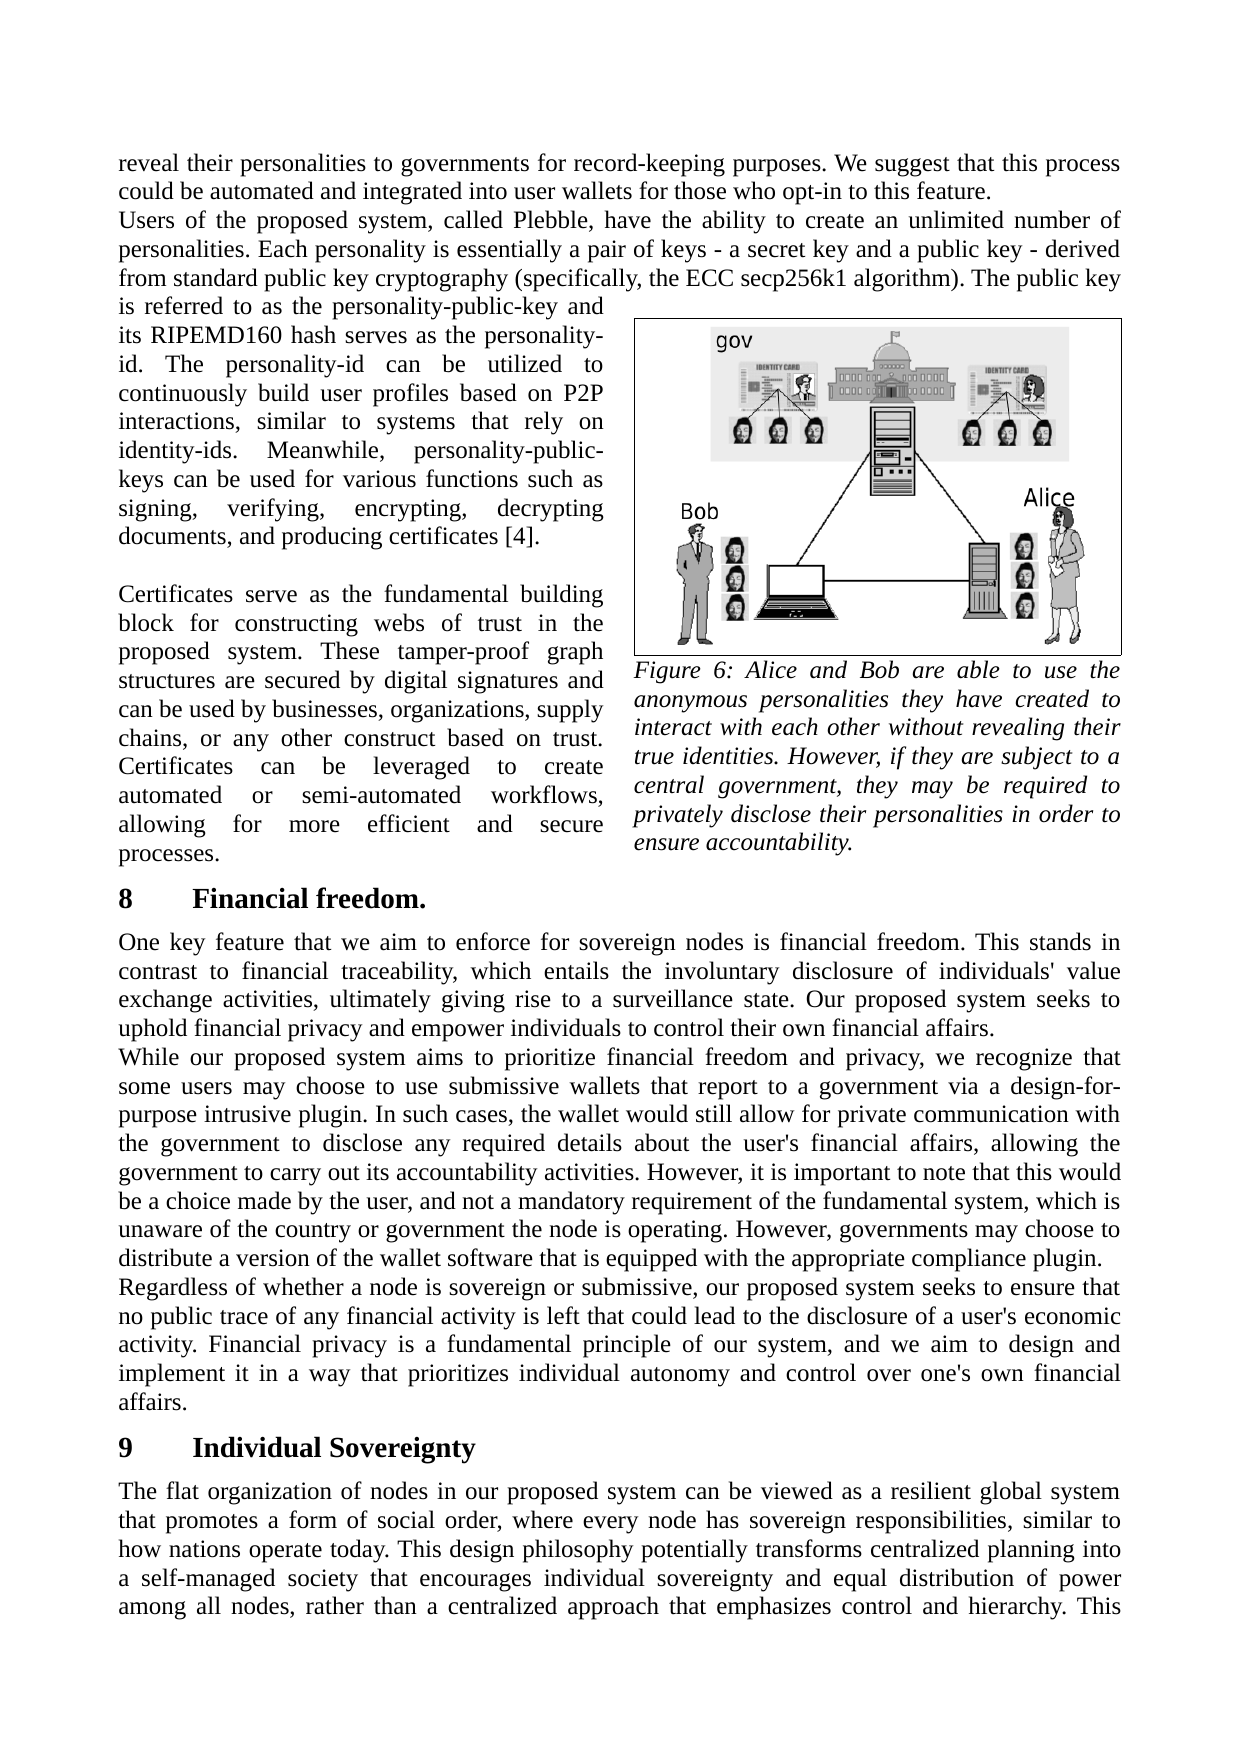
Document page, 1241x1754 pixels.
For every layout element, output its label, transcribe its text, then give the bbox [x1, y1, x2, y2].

text Certificates serve as the fundamental building block for constructing webs of trust in the proposed system. These tamper-proof graph structures are secured by digital signatures and can be used by businesses, organizations, supply chains, or any other construct based on trust. Certificates can be leveraged to create automated or semi-automated workflows, allowing for more efficient and secure processes. [118, 579, 1122, 866]
text [635, 319, 1121, 655]
text Regardless of whether a node is sovereign or submissive, our proposed system seeks to ensure that no public trace of any financial activity is left that could lead to the disclosure of a user's economic activity. Financial privacy is a fundamental principle of our system, and we aim to design and implement it in a way that prioritizes individual autonomy and control over one's own financial affairs. [118, 1272, 1122, 1416]
text Users of the proposed system, called Plebble, have the ability to create an unlimited number of personalities. Each personality is essentially a pair of keys - a secret key and a public key - derived from standard public key cryptography (specifically, the ECC secp256k1 algorithm). The public key is referred to as the personality-public-key and its RIPEMD160 hash serves as the personality-id. The personality-id can be utilized to continuously build user profiles based on P2P interactions, similar to systems that rely on identity-ids. Meanwhile, personality-public-keys can be used for various functions such as signing, verifying, encrypting, decrypting documents, and producing certificates [4]. [118, 205, 1122, 550]
picture [636, 321, 1118, 652]
text While our proposed system aims to prioritize financial freedom and privacy, we recognize that some users may choose to use submissive wallets that report to a government via a design-for-purpose intrusive plugin. In such cases, the wallet would still allow for private communication with the government to disclose any required details about the user's financial affairs, allowing the government to carry out its accountability activities. However, it is important to note that this would be a choice made by the user, and not a mandatory requirement of the fundamental system, which is unaware of the country or government the node is operating. However, governments may choose to distribute a version of the wallet software that is equipped with the appropriate compliance plugin. [118, 1042, 1122, 1272]
text Figure 6: Alice and Bob are able to use the anonymous personalities they have created to interact with each other without revealing their true identities. However, if they are subject to a central government, they may be required to privately disclose their personalities in order to ensure accountability. [634, 656, 1121, 856]
text One key feature that we aim to enforce for sovereign nodes is financial freedom. This stands in contrast to financial traceability, which entails the involuntary disclosure of individuals' value exchange activities, ultimately giving rise to a surveillance state. Our proposed system seeks to uphold financial privacy and empower individuals to control their own financial affairs. [118, 927, 1122, 1042]
subtitle Individual Sovereignty [118, 1430, 1122, 1464]
text reveal their personalities to governments for record-keeping purposes. We suggest that this process could be automated and integrated into user wallets for those who opt-in to this feature. [118, 148, 1122, 205]
text The flat organization of nodes in our proposed system can be viewed as a resilient global system that promotes a form of social order, where every node has sovereign responsibilities, similar to how nations operate today. This design philosophy potentially transforms centralized planning into a self-managed society that encourages individual sovereignty and equal distribution of power among all nodes, rather than a centralized approach that emphasizes control and hierarchy. This [118, 1476, 1122, 1620]
subtitle Financial freedom. [118, 881, 1122, 914]
